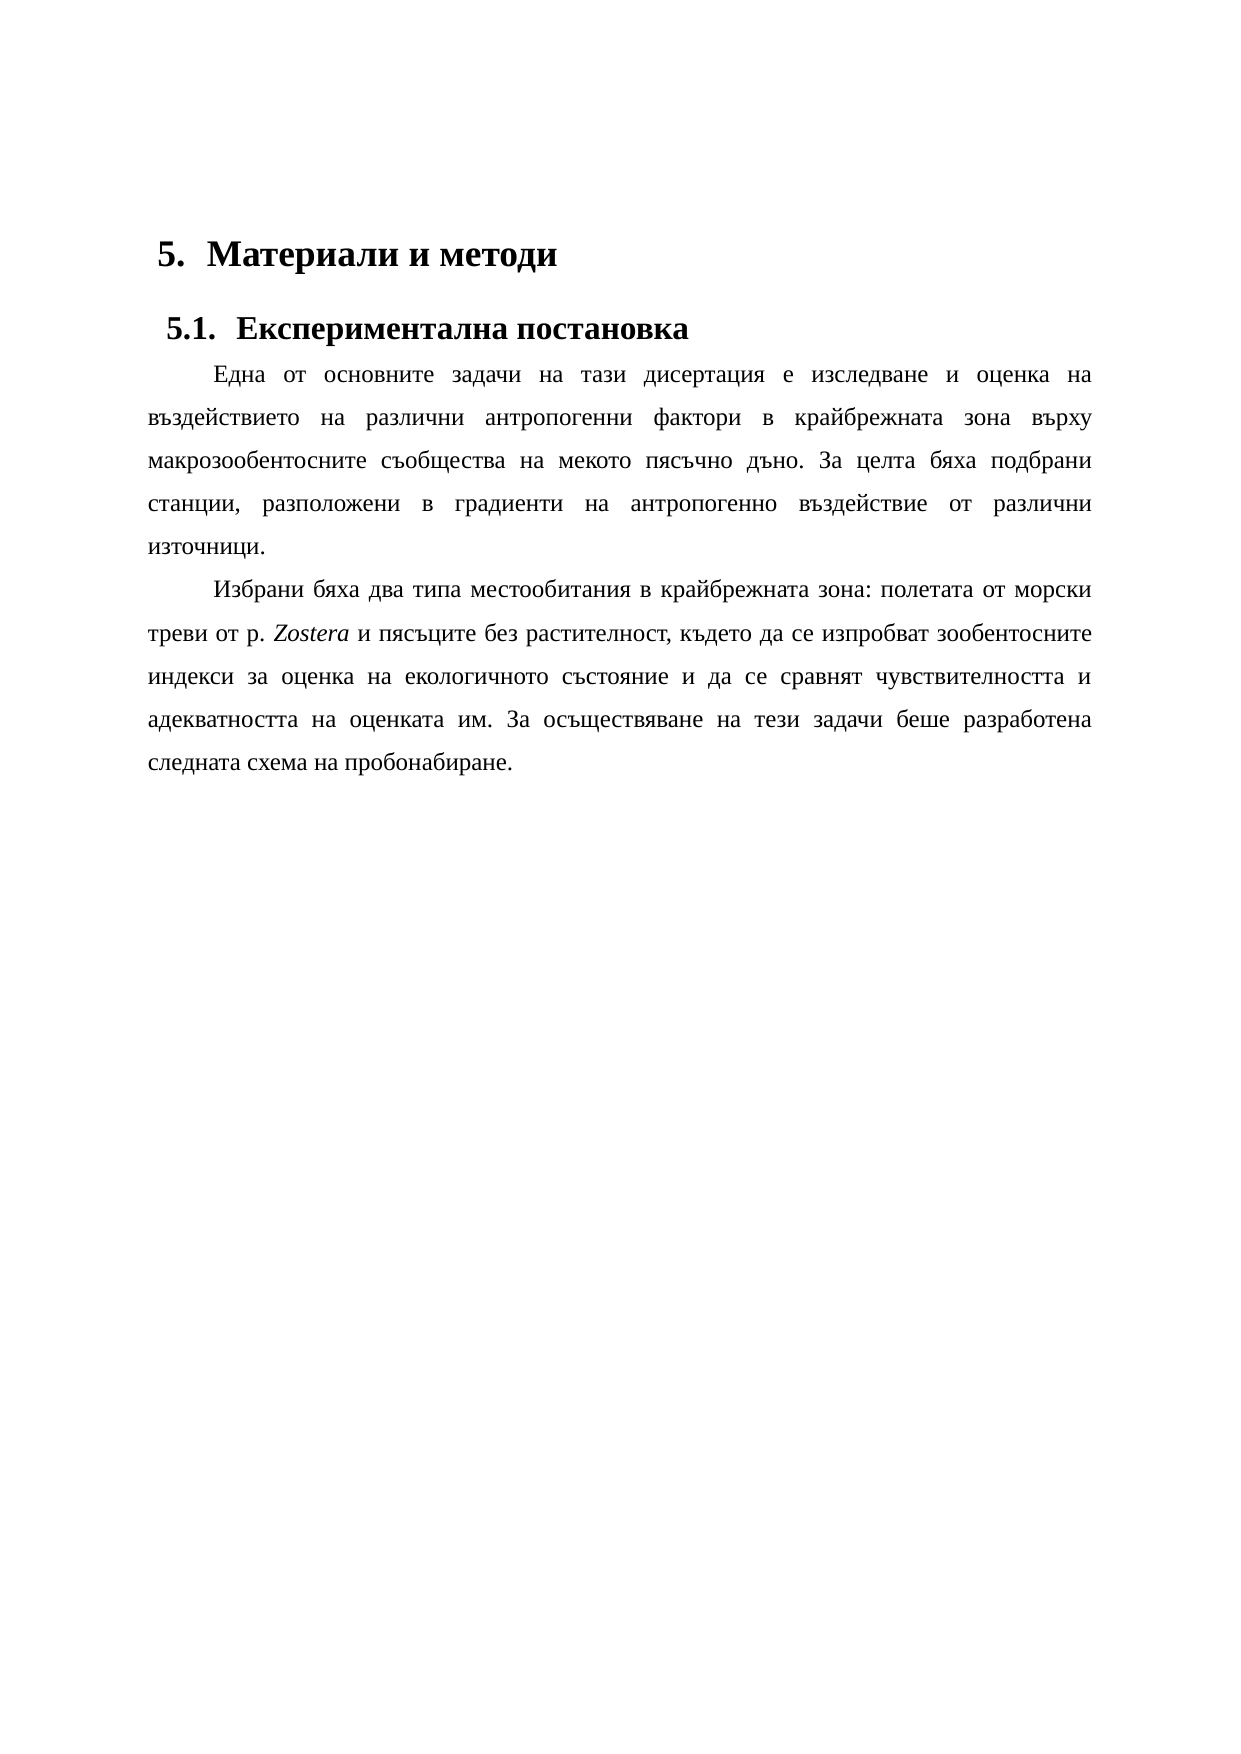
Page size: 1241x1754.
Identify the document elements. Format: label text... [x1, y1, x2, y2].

text Една от основните задачи на тази дисертация е изследване и оценка на въздействието на различни антропогенни фактори в крайбрежната зона върху макрозообентосните съобщества на мекото пясъчно дъно. За целта бяха подбрани станции, разположени в градиенти на антропогенно въздействие от различни източници. [148, 359, 1093, 560]
text Избрани бяха два типа местообитания в крайбрежната зона: полетата от морски треви от р. Zostera и пясъците без растителност, където да се изпробват зообентосните индекси за оценка на екологичното състояние и да се сравнят чувствителността и адекватността на оценката им. За осъществяване на тези задачи беше разработена следната схема на пробонабиране. [148, 574, 1093, 776]
subtitle Материали и методи [185, 232, 1093, 275]
subtitle Експериментална постановка [224, 308, 1093, 346]
